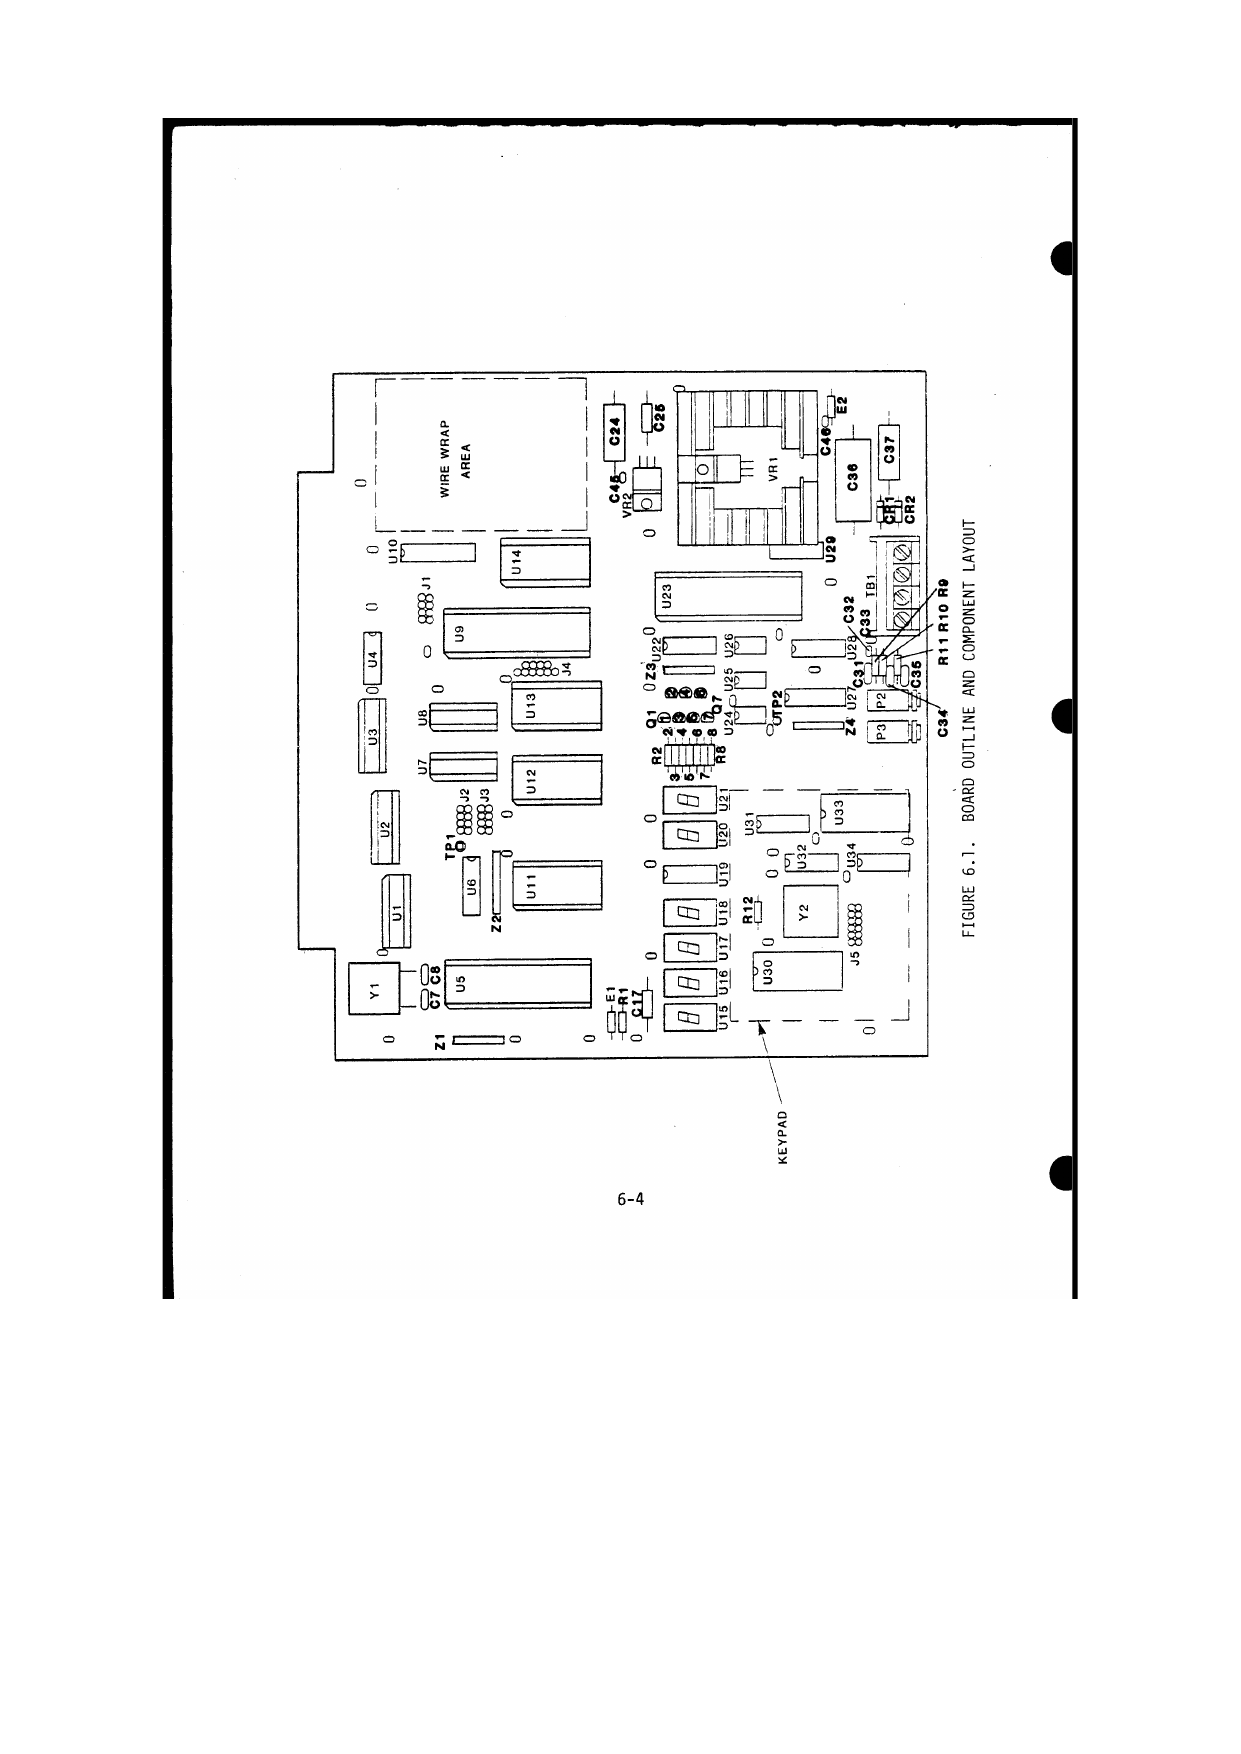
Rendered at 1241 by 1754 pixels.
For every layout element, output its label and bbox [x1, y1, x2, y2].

picture [162, 118, 1078, 1299]
